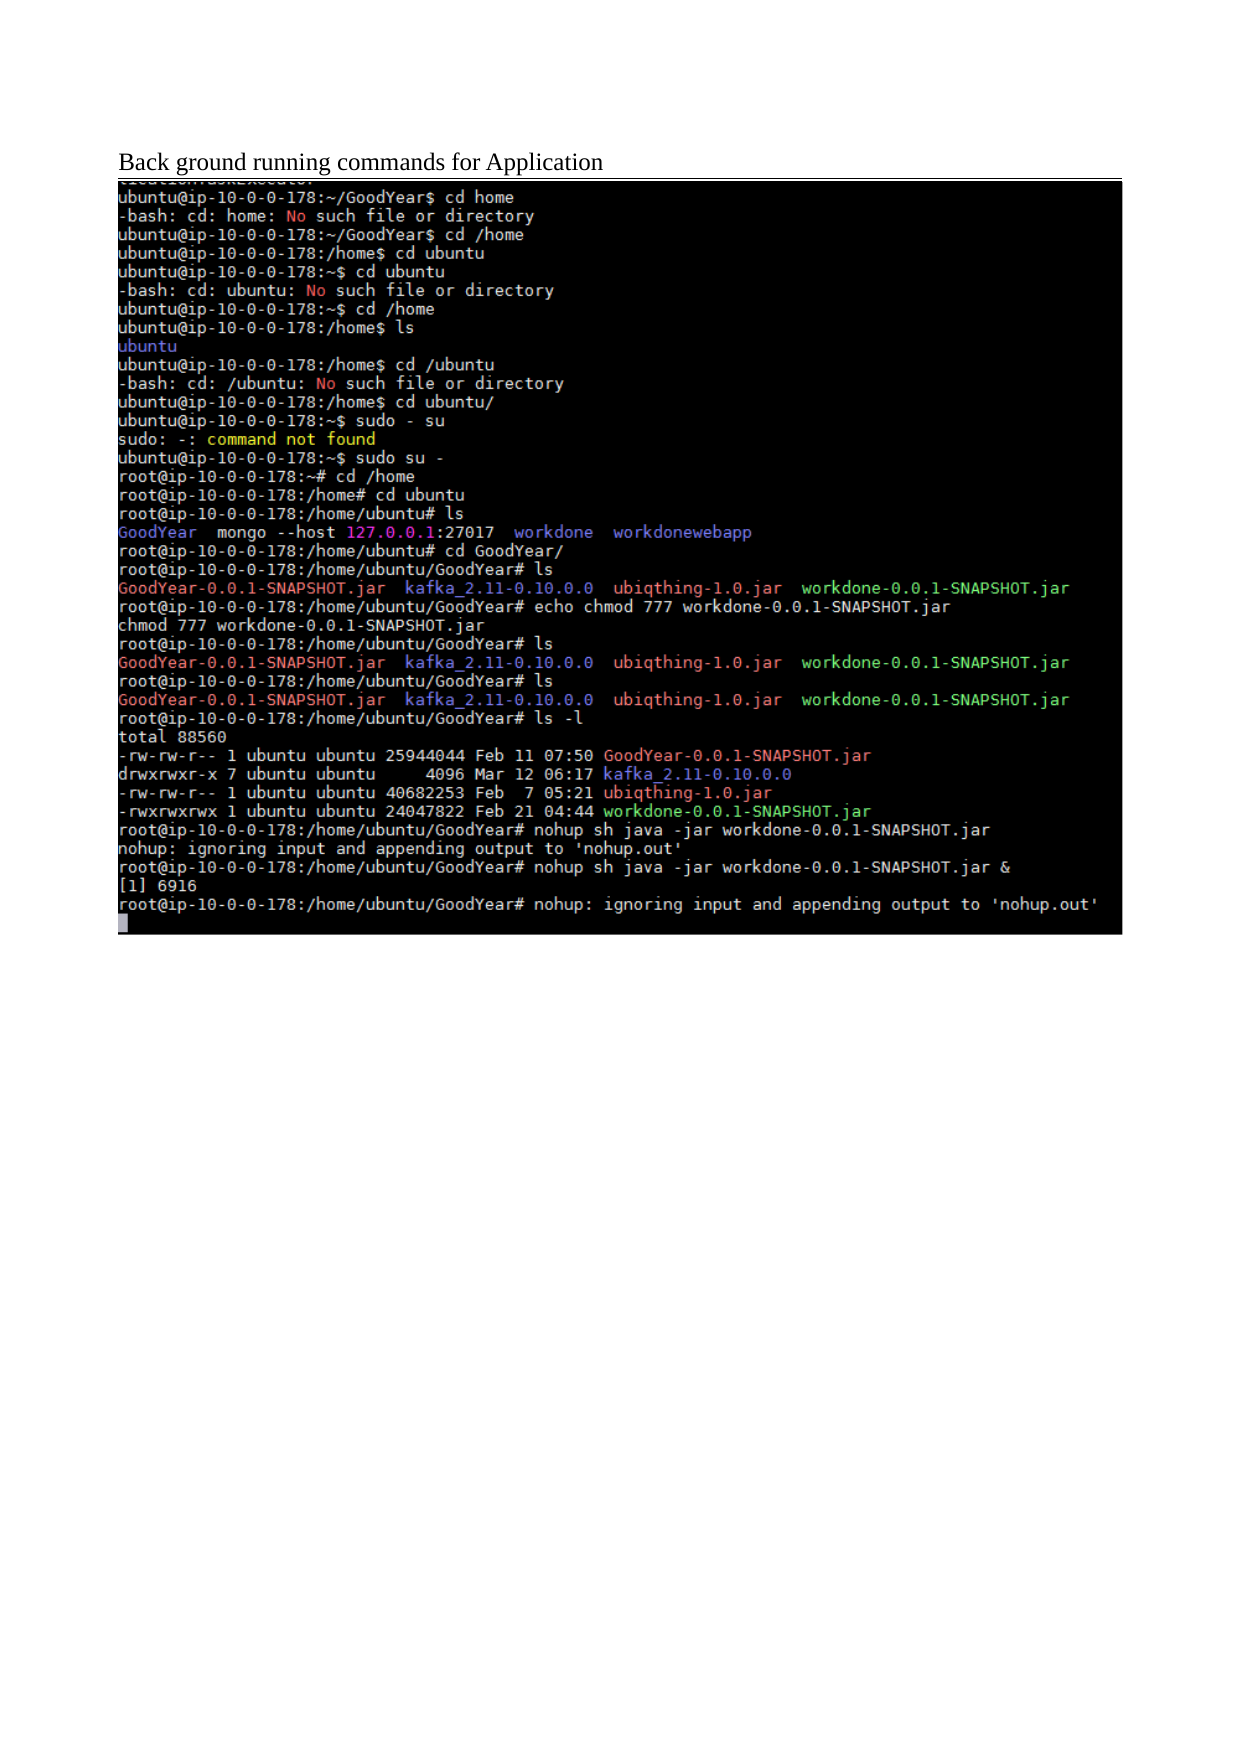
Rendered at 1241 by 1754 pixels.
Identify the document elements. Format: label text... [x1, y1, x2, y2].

text Back ground running commands for Application [118, 147, 1122, 178]
picture [118, 182, 1123, 936]
